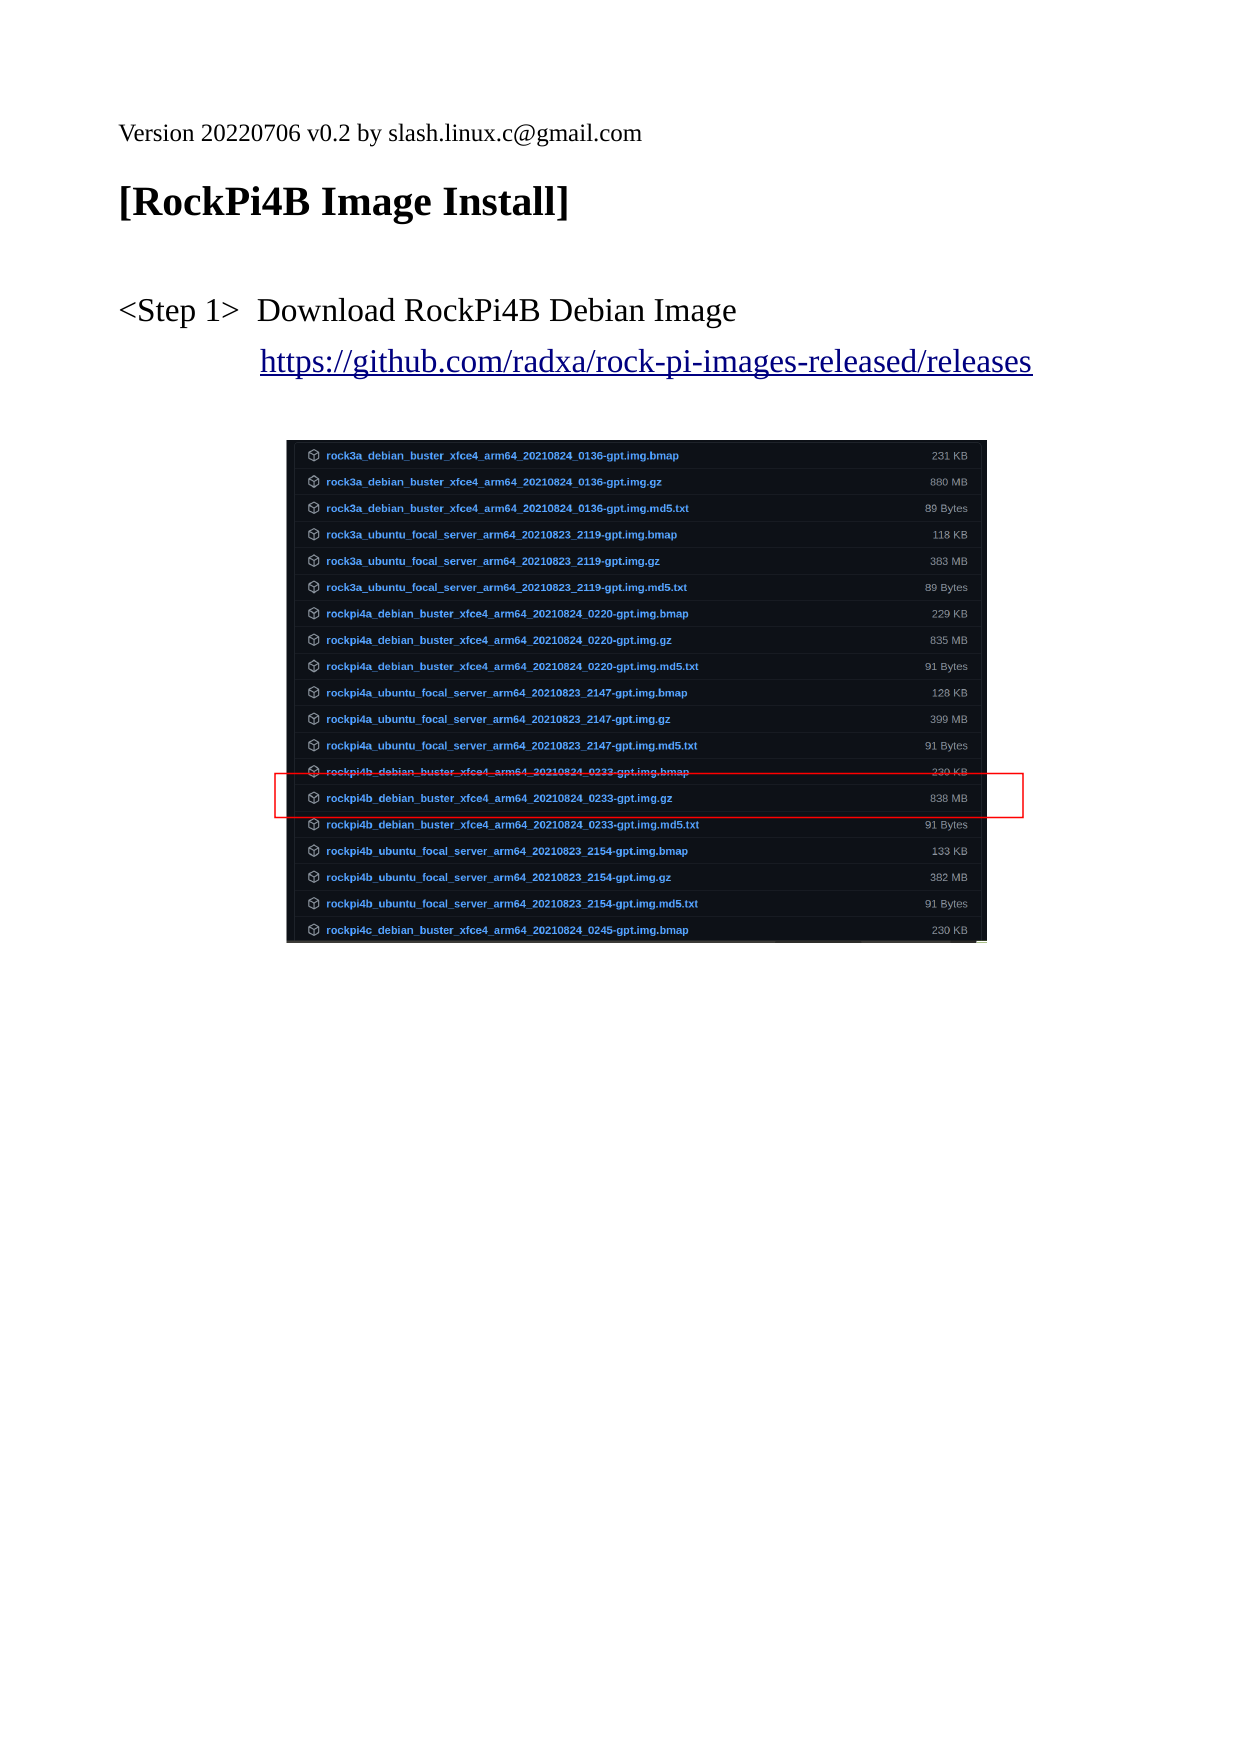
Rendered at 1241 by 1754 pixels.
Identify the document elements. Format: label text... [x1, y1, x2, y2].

subtitle <Step 1> Download RockPi4B Debian Image [118, 291, 1122, 329]
text https://github.com/radxa/rock-pi-images-released/releases [118, 341, 1122, 380]
subtitle [RockPi4B Image Install] [118, 176, 1122, 224]
picture [261, 428, 1039, 971]
